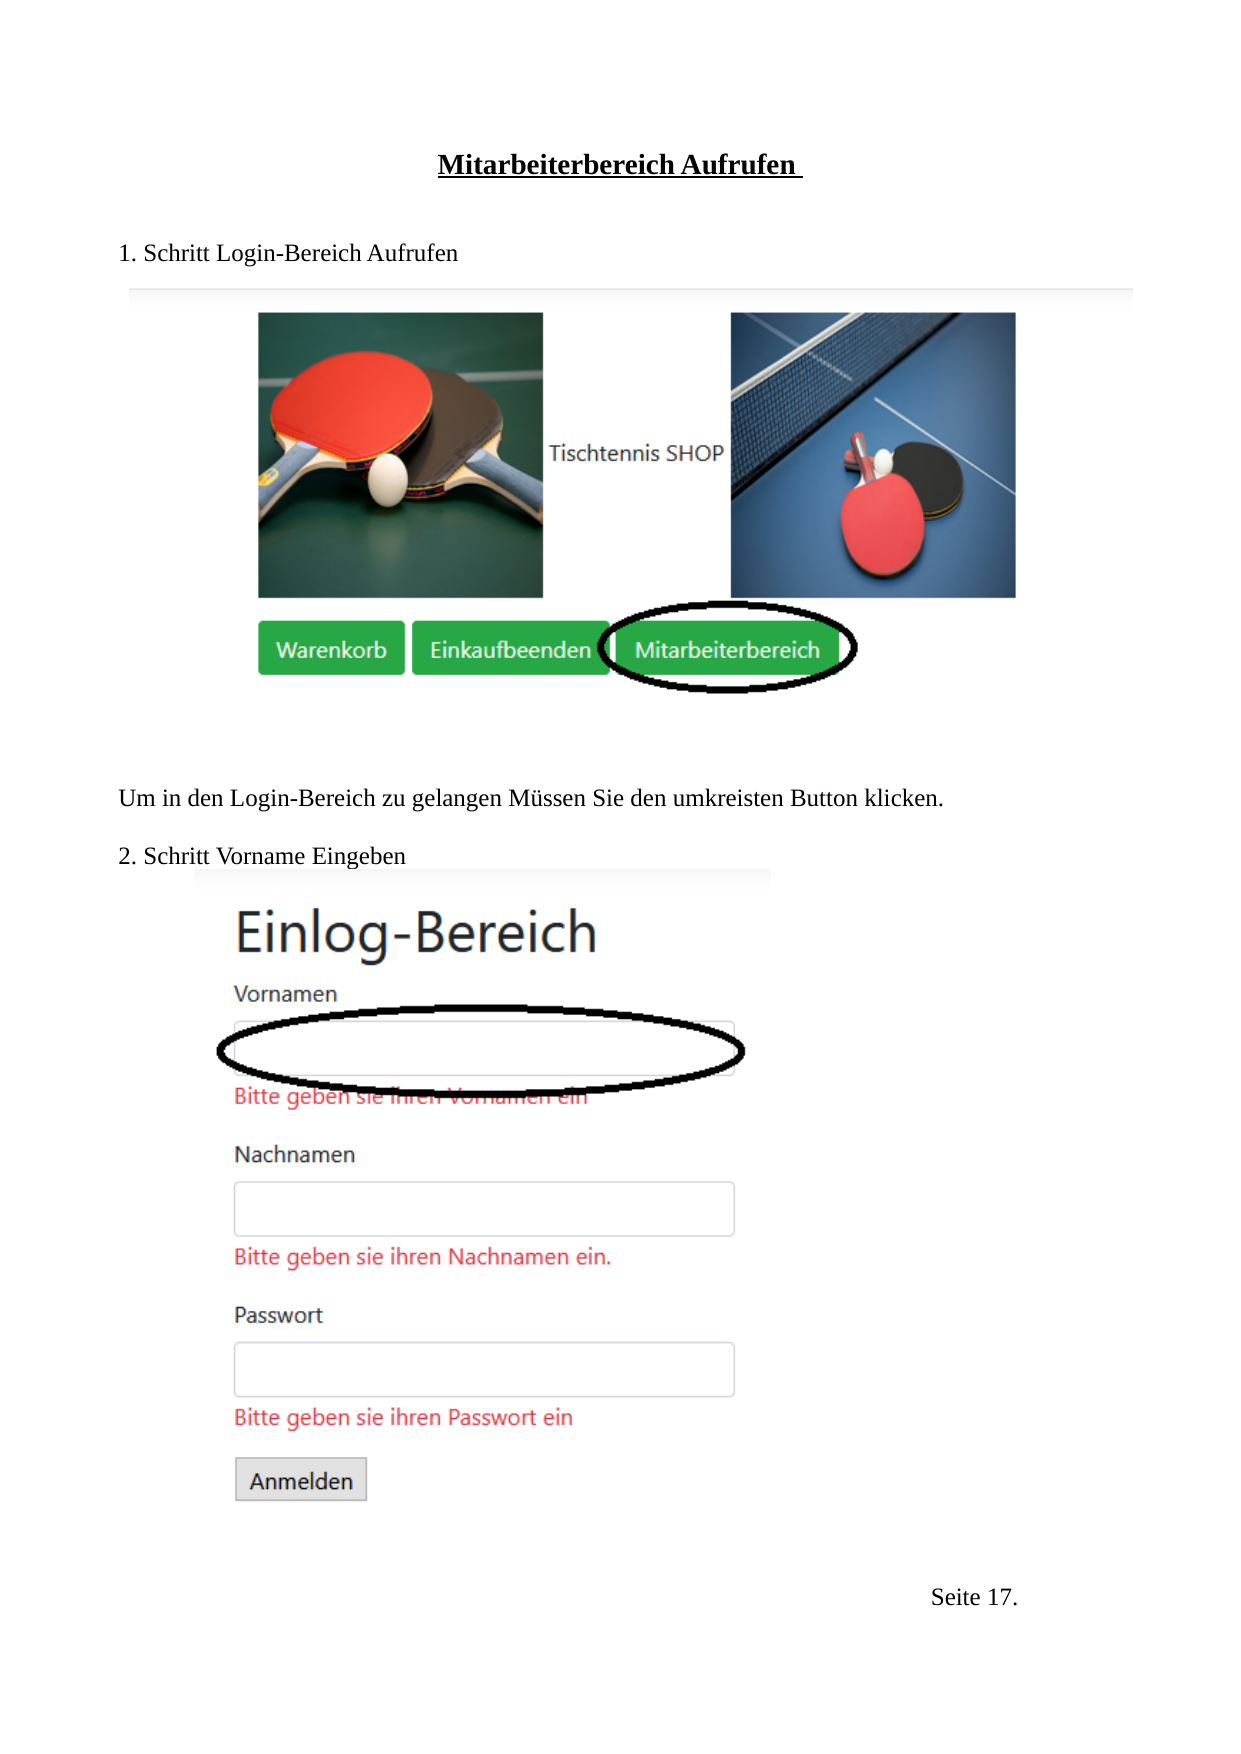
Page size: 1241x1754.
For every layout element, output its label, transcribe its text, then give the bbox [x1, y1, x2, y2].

picture [194, 869, 771, 1583]
picture [129, 280, 1133, 698]
text 1. Schritt Login-Bereich Aufrufen [118, 238, 1122, 267]
text Mitarbeiterbereich Aufrufen [118, 147, 1122, 180]
text Um in den Login-Bereich zu gelangen Müssen Sie den umkreisten Button klicken. [118, 783, 1122, 812]
text 2. Schritt Vorname Eingeben [118, 841, 1122, 870]
text Seite 17. [118, 870, 1122, 1611]
